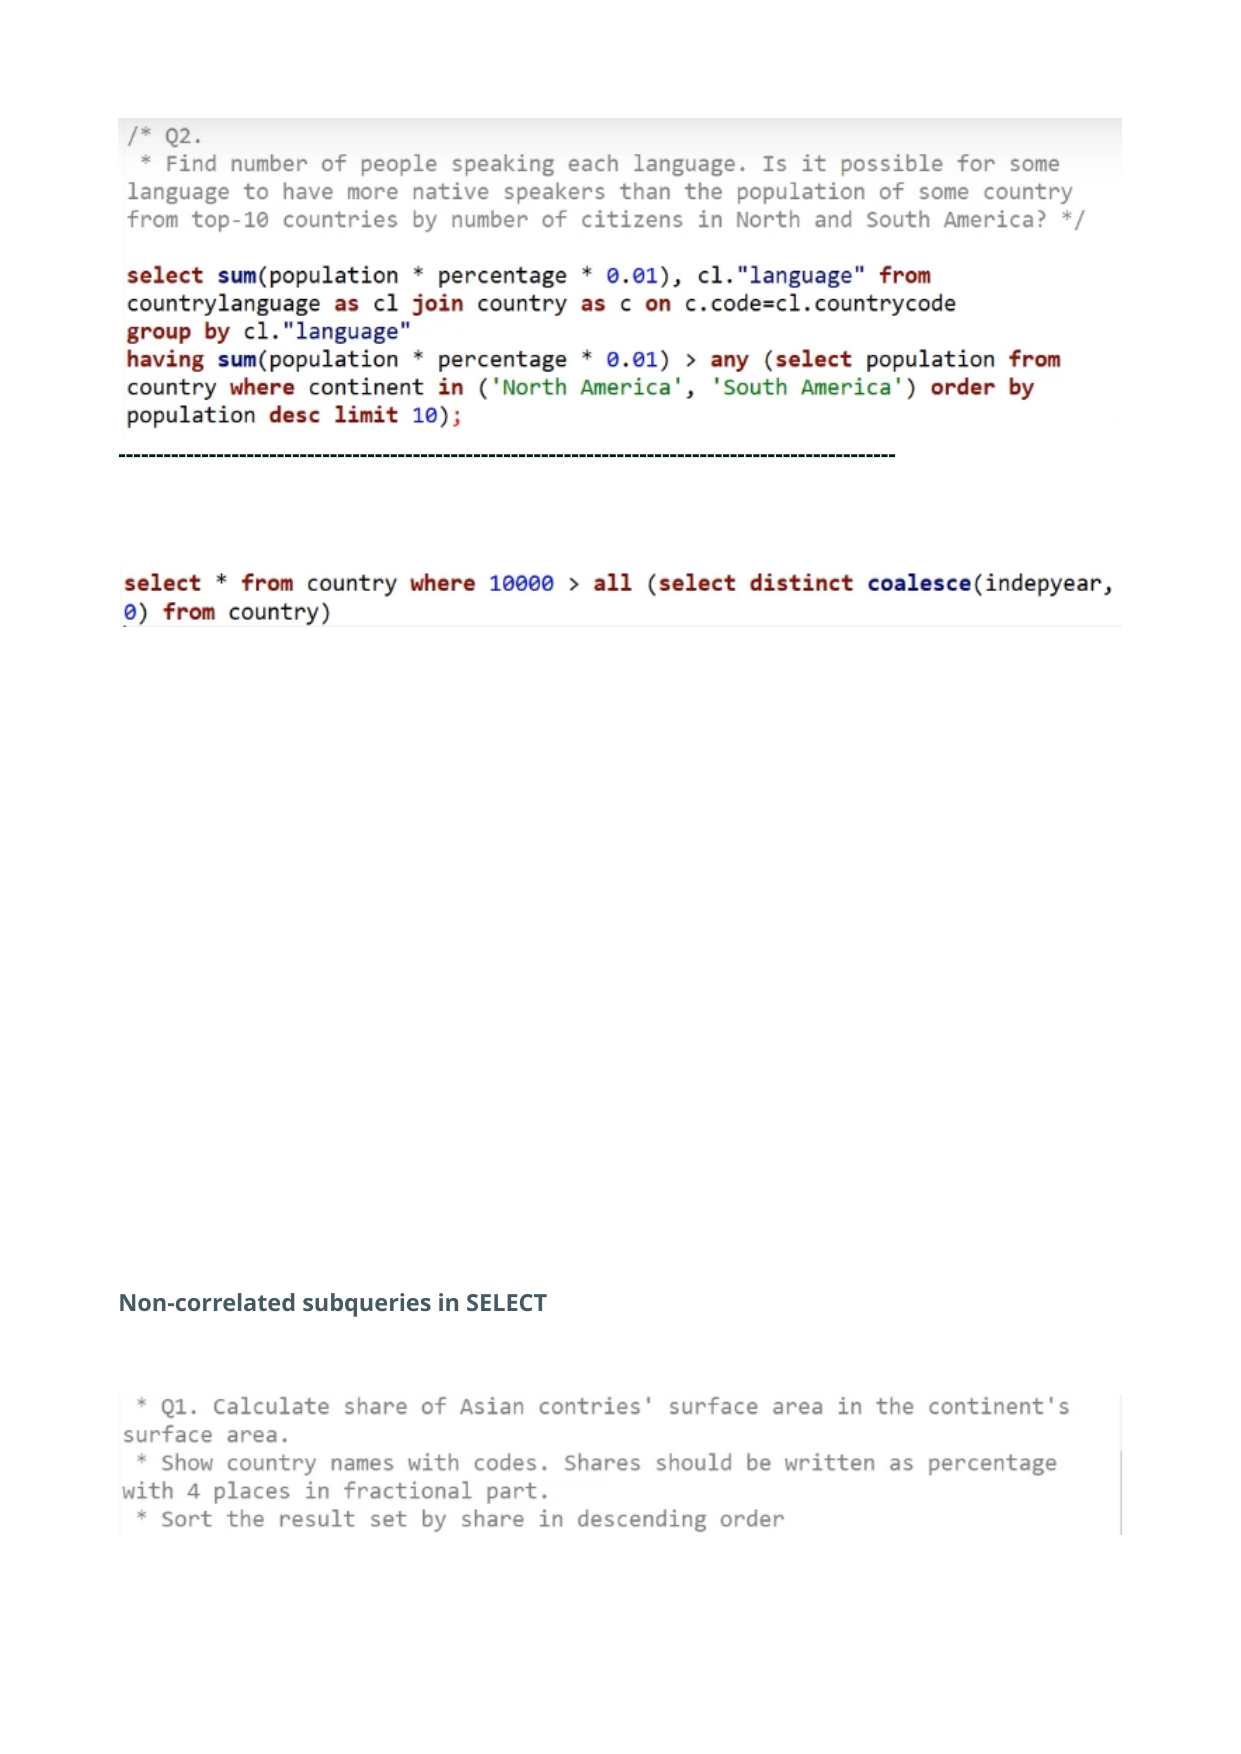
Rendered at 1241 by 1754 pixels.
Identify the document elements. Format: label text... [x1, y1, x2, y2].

picture [118, 565, 1123, 627]
text ------------------------------------------------------------------------------------------------------- [118, 438, 1122, 470]
picture [118, 1395, 1123, 1535]
picture [118, 118, 1123, 438]
subtitle Non-correlated subqueries in SELECT [118, 1287, 1122, 1319]
